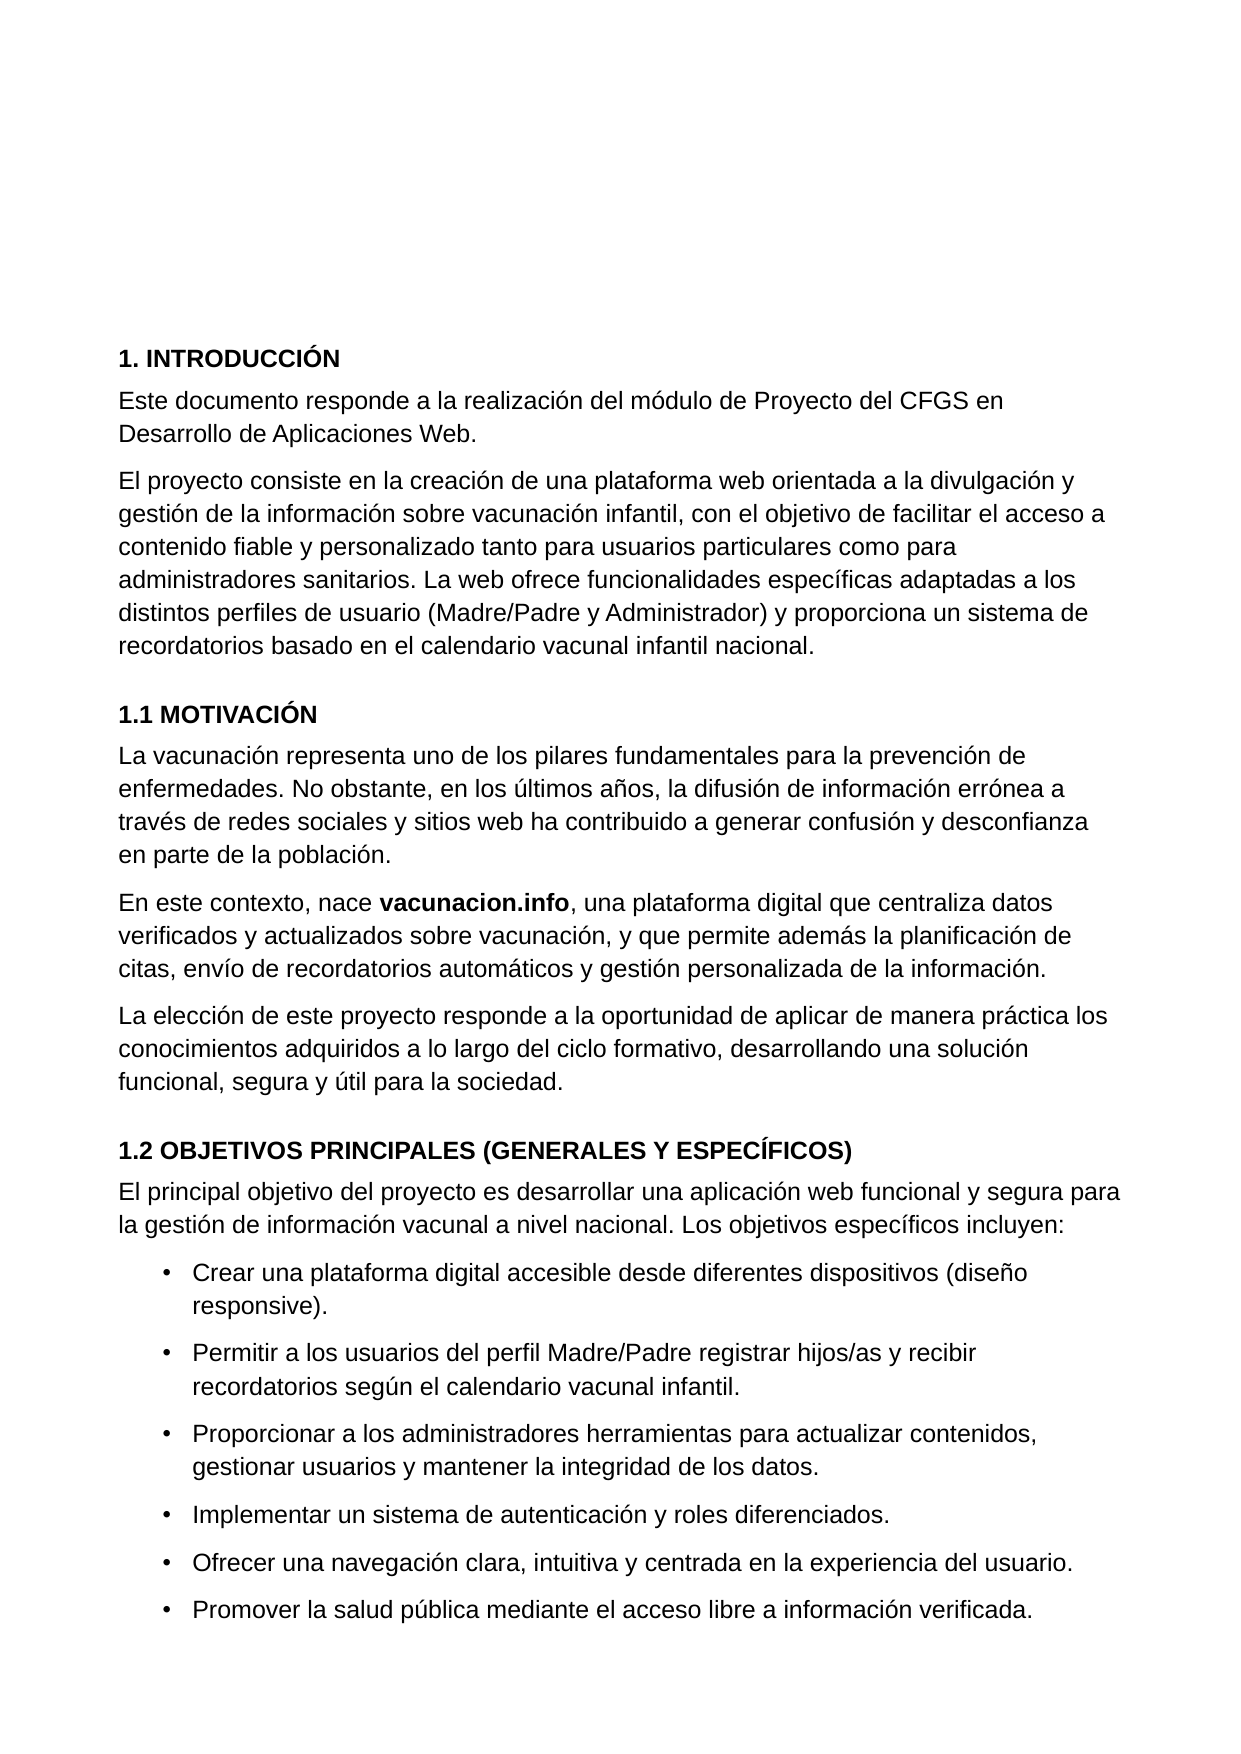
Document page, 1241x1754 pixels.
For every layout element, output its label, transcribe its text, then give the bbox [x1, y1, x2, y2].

list Proporcionar a los administradores herramientas para actualizar contenidos, gestionar usuarios y mantener la integridad de los datos. [162, 1419, 1122, 1481]
list Implementar un sistema de autenticación y roles diferenciados. [162, 1500, 1122, 1529]
text El principal objetivo del proyecto es desarrollar una aplicación web funcional y segura para la gestión de información vacunal a nivel nacional. Los objetivos específicos incluyen: [118, 1177, 1122, 1239]
text La vacunación representa uno de los pilares fundamentales para la prevención de enfermedades. No obstante, en los últimos años, la difusión de información errónea a través de redes sociales y sitios web ha contribuido a generar confusión y desconfianza en parte de la población. [118, 741, 1122, 869]
text El proyecto consiste en la creación de una plataforma web orientada a la divulgación y gestión de la información sobre vacunación infantil, con el objetivo de facilitar el acceso a contenido fiable y personalizado tanto para usuarios particulares como para administradores sanitarios. La web ofrece funcionalidades específicas adaptadas a los distintos perfiles de usuario (Madre/Padre y Administrador) y proporciona un sistema de recordatorios basado en el calendario vacunal infantil nacional. [118, 466, 1122, 660]
subtitle 1.1 MOTIVACIÓN [118, 700, 1122, 728]
text Este documento responde a la realización del módulo de Proyecto del CFGS en Desarrollo de Aplicaciones Web. [118, 386, 1122, 447]
list Permitir a los usuarios del perfil Madre/Padre registrar hijos/as y recibir recordatorios según el calendario vacunal infantil. [162, 1338, 1122, 1400]
list Ofrecer una navegación clara, intuitiva y centrada en la experiencia del usuario. [162, 1548, 1122, 1576]
text En este contexto, nace vacunacion.info, una plataforma digital que centraliza datos verificados y actualizados sobre vacunación, y que permite además la planificación de citas, envío de recordatorios automáticos y gestión personalizada de la información. [118, 888, 1122, 982]
subtitle 1. INTRODUCCIÓN [118, 344, 1122, 373]
subtitle 1.2 OBJETIVOS PRINCIPALES (GENERALES Y ESPECÍFICOS) [118, 1136, 1122, 1164]
list Promover la salud pública mediante el acceso libre a información verificada. [162, 1595, 1122, 1624]
text La elección de este proyecto responde a la oportunidad de aplicar de manera práctica los conocimientos adquiridos a lo largo del ciclo formativo, desarrollando una solución funcional, segura y útil para la sociedad. [118, 1001, 1122, 1096]
list Crear una plataforma digital accesible desde diferentes dispositivos (diseño responsive). [162, 1258, 1122, 1319]
